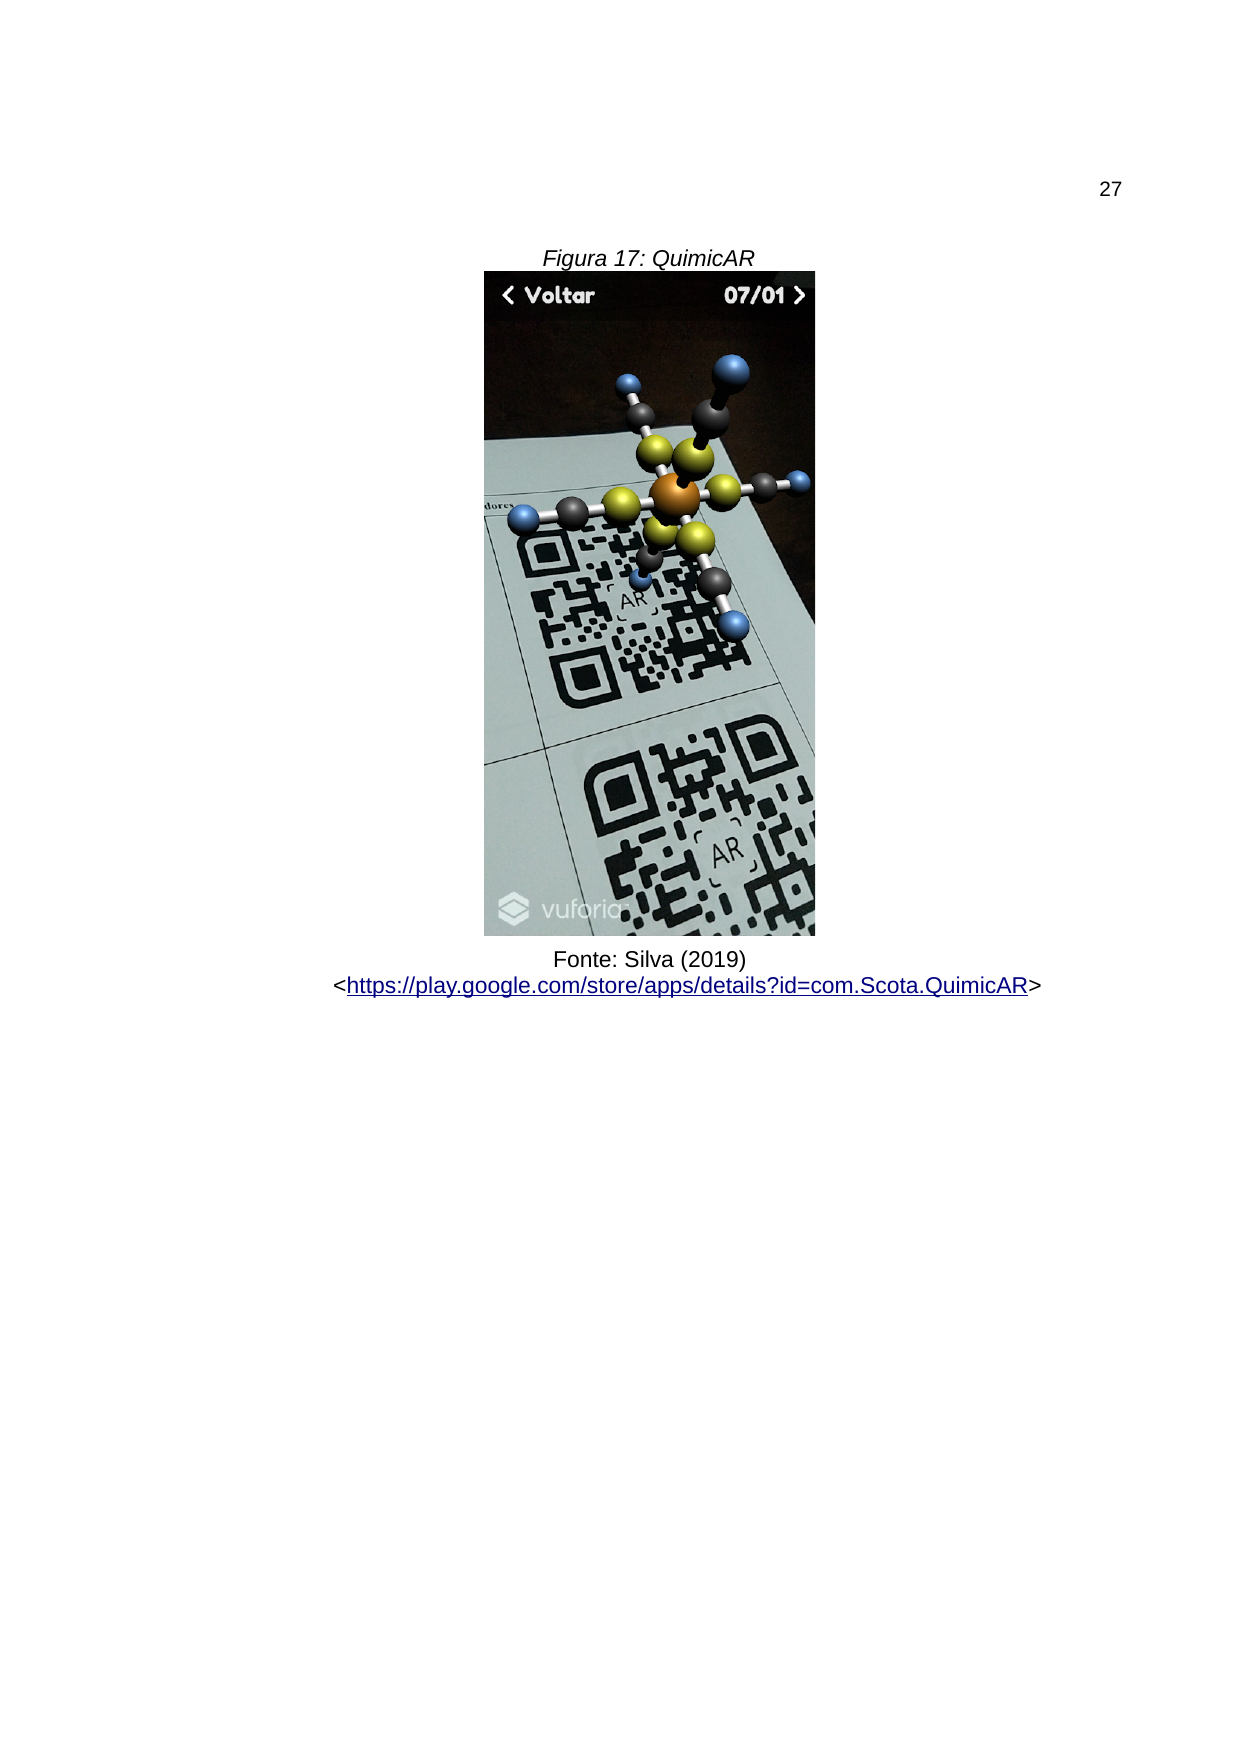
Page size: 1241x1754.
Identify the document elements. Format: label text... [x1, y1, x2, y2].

text <https://play.google.com/store/apps/details?id=com.Scota.QuimicAR> [177, 972, 1122, 999]
text Figura 17: QuimicAR [484, 243, 815, 271]
picture [484, 271, 816, 936]
text Fonte: Silva (2019) [177, 946, 1122, 972]
